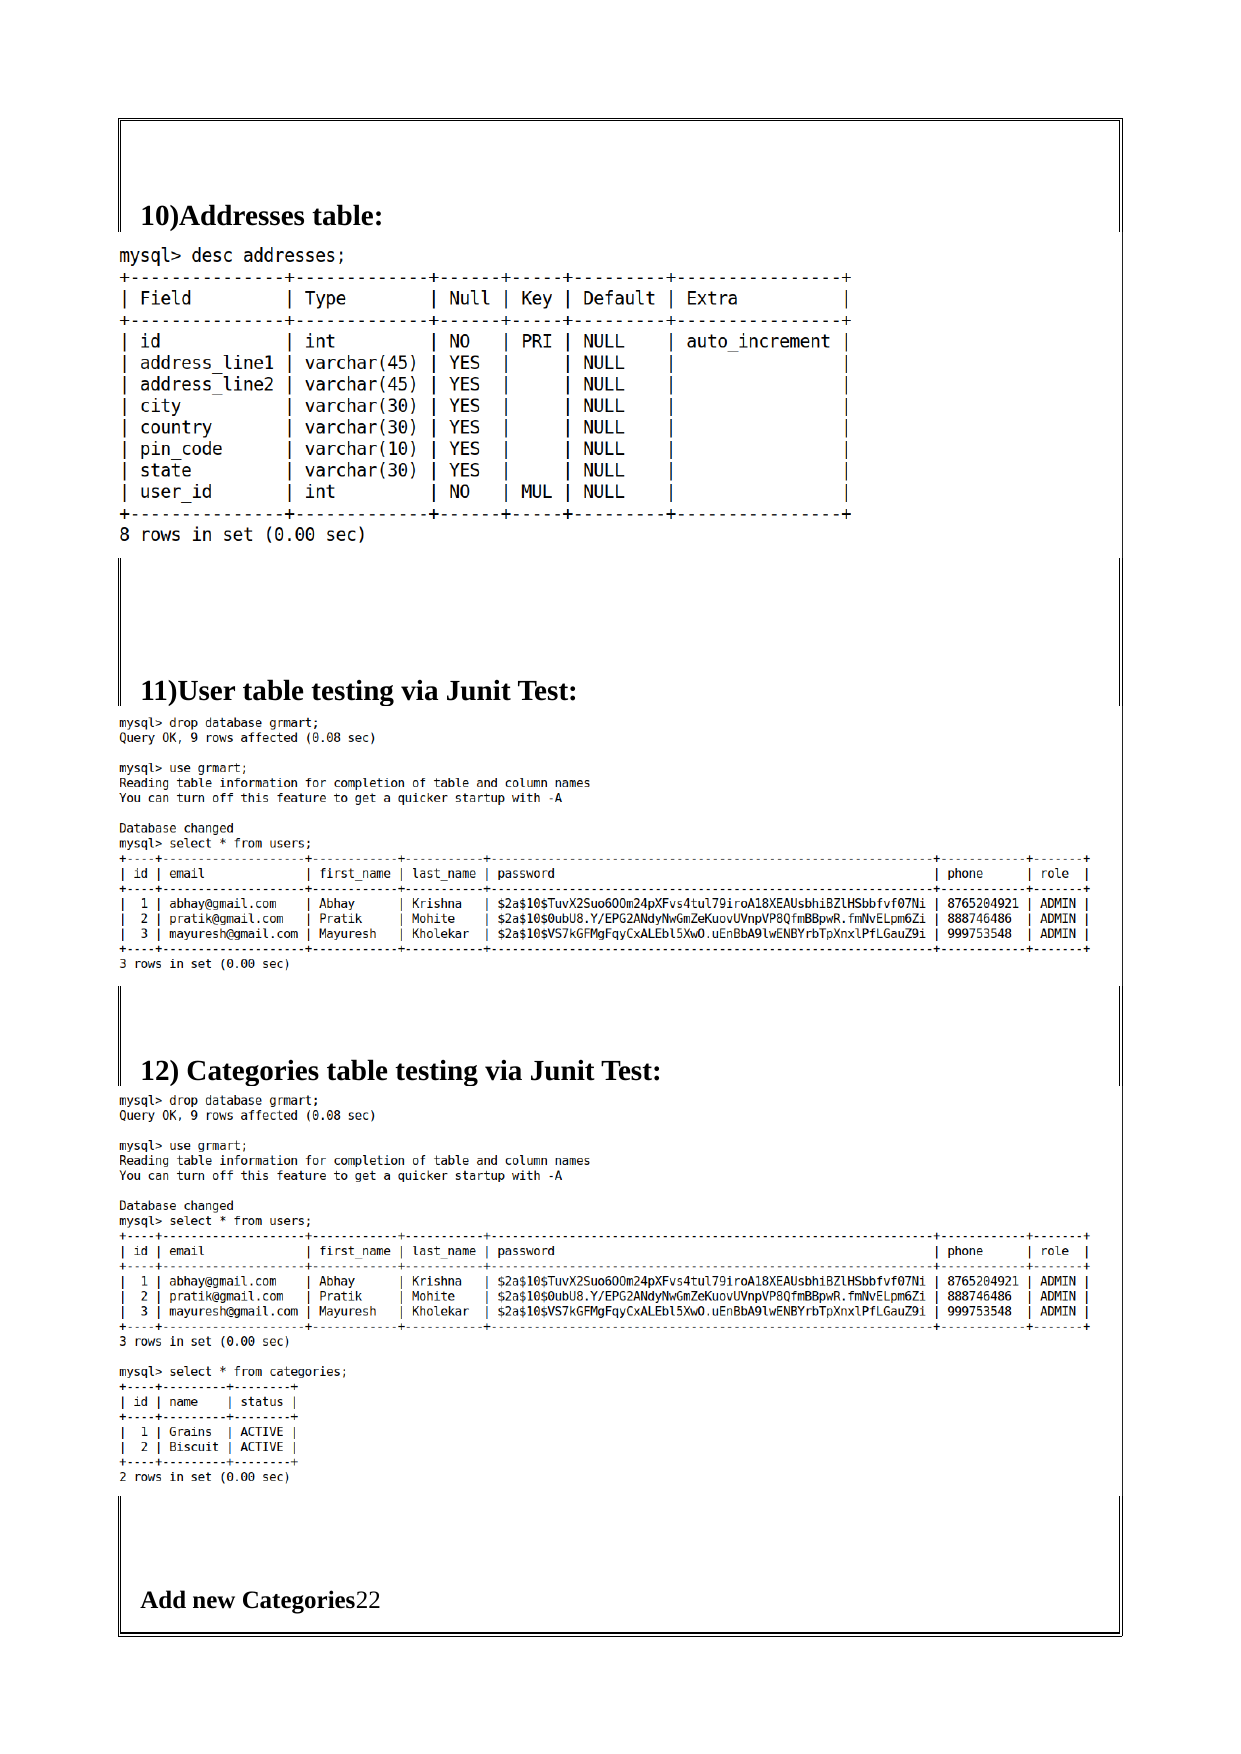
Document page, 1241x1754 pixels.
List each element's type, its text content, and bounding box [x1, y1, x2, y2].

picture [118, 706, 1123, 986]
picture [118, 1086, 1123, 1496]
picture [118, 232, 1123, 558]
text 11)User table testing via Junit Test: [140, 673, 1100, 706]
text 12) Categories table testing via Junit Test: [140, 1053, 1100, 1086]
text 10)Addresses table: [140, 198, 1100, 232]
